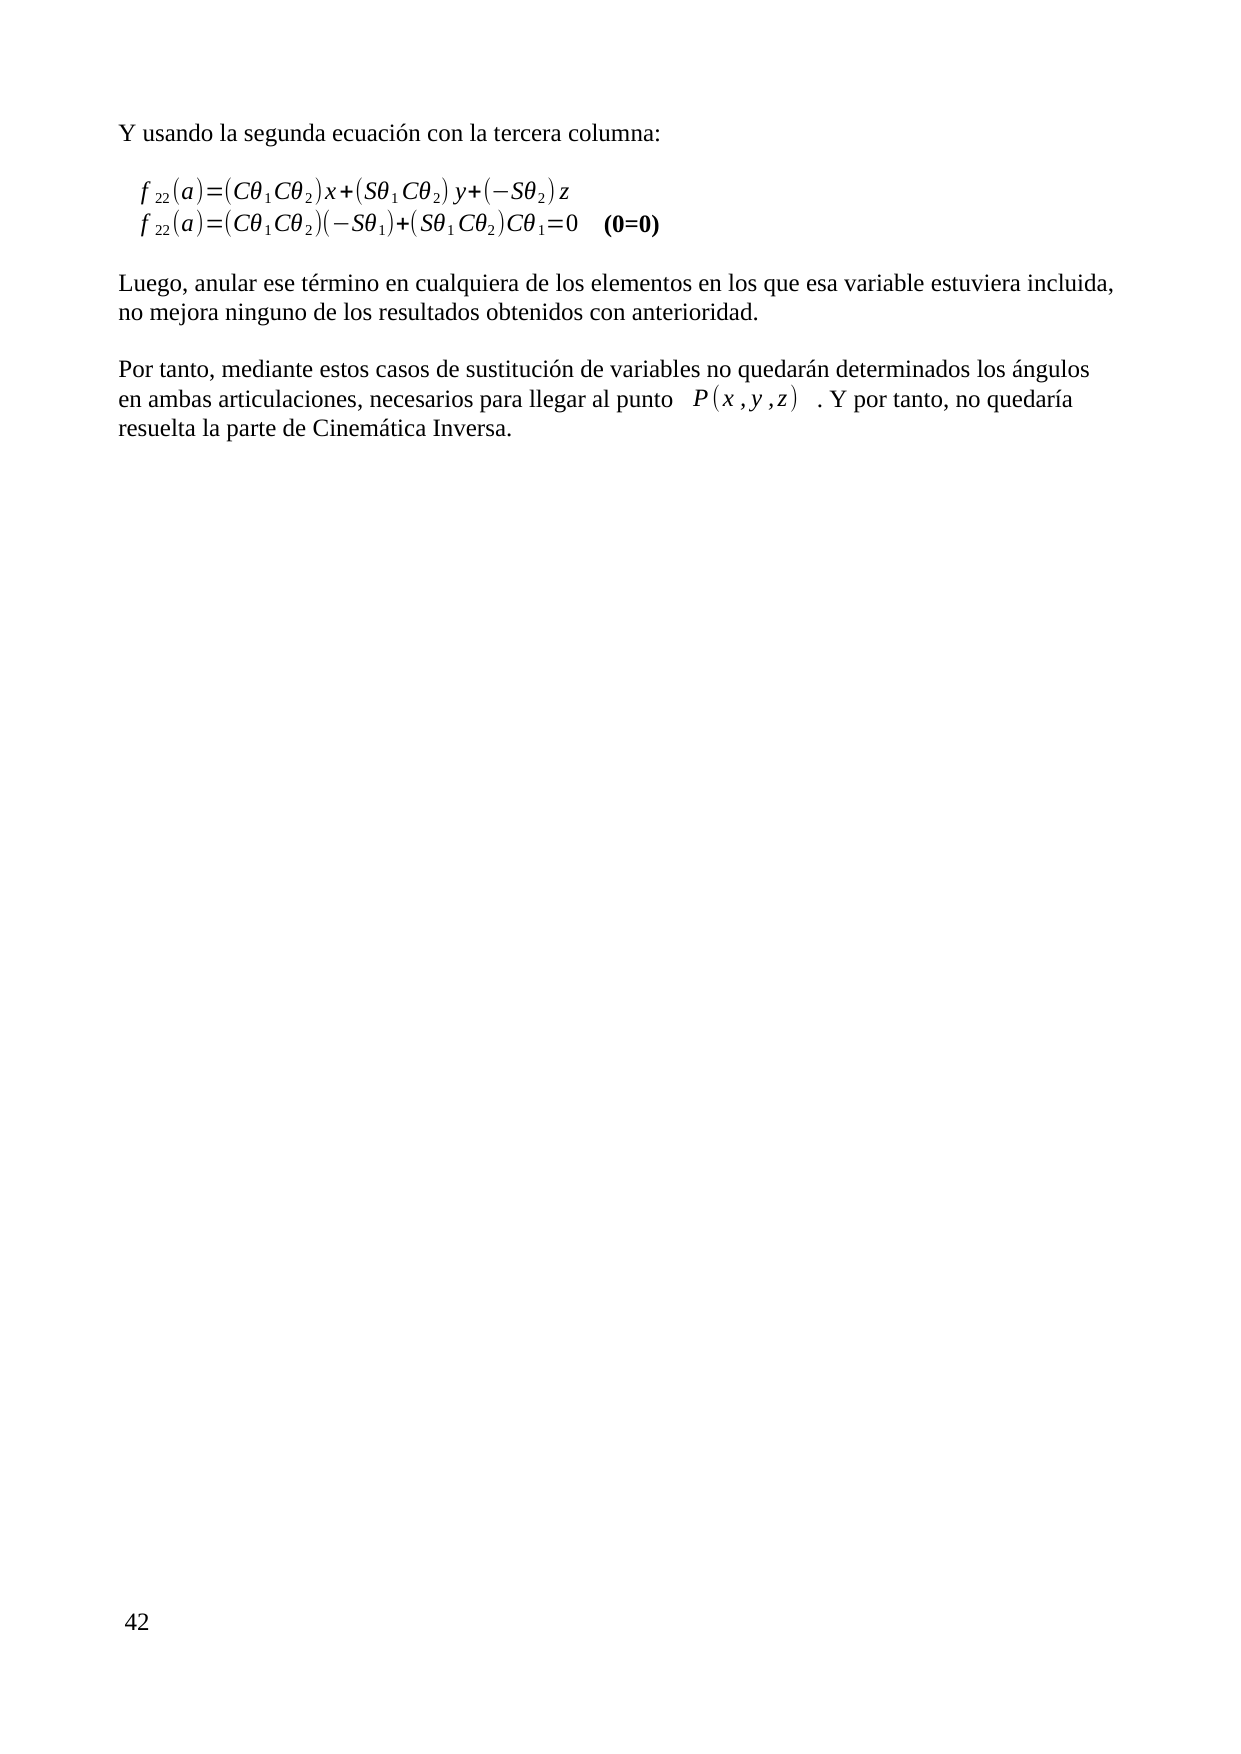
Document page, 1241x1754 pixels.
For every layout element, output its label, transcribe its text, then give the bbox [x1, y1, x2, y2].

text Y usando la segunda ecuación con la tercera columna: [118, 118, 1122, 147]
text (0=0) [118, 208, 1122, 239]
text Luego, anular ese término en cualquiera de los elementos en los que esa variable estuviera incluida, no mejora ninguno de los resultados obtenidos con anterioridad. [118, 268, 1122, 326]
text Por tanto, mediante estos casos de sustitución de variables no quedarán determinados los ángulos en ambas articulaciones, necesarios para llegar al punto. Y por tanto, no quedaría resuelta la parte de Cinemática Inversa. [118, 354, 1122, 442]
